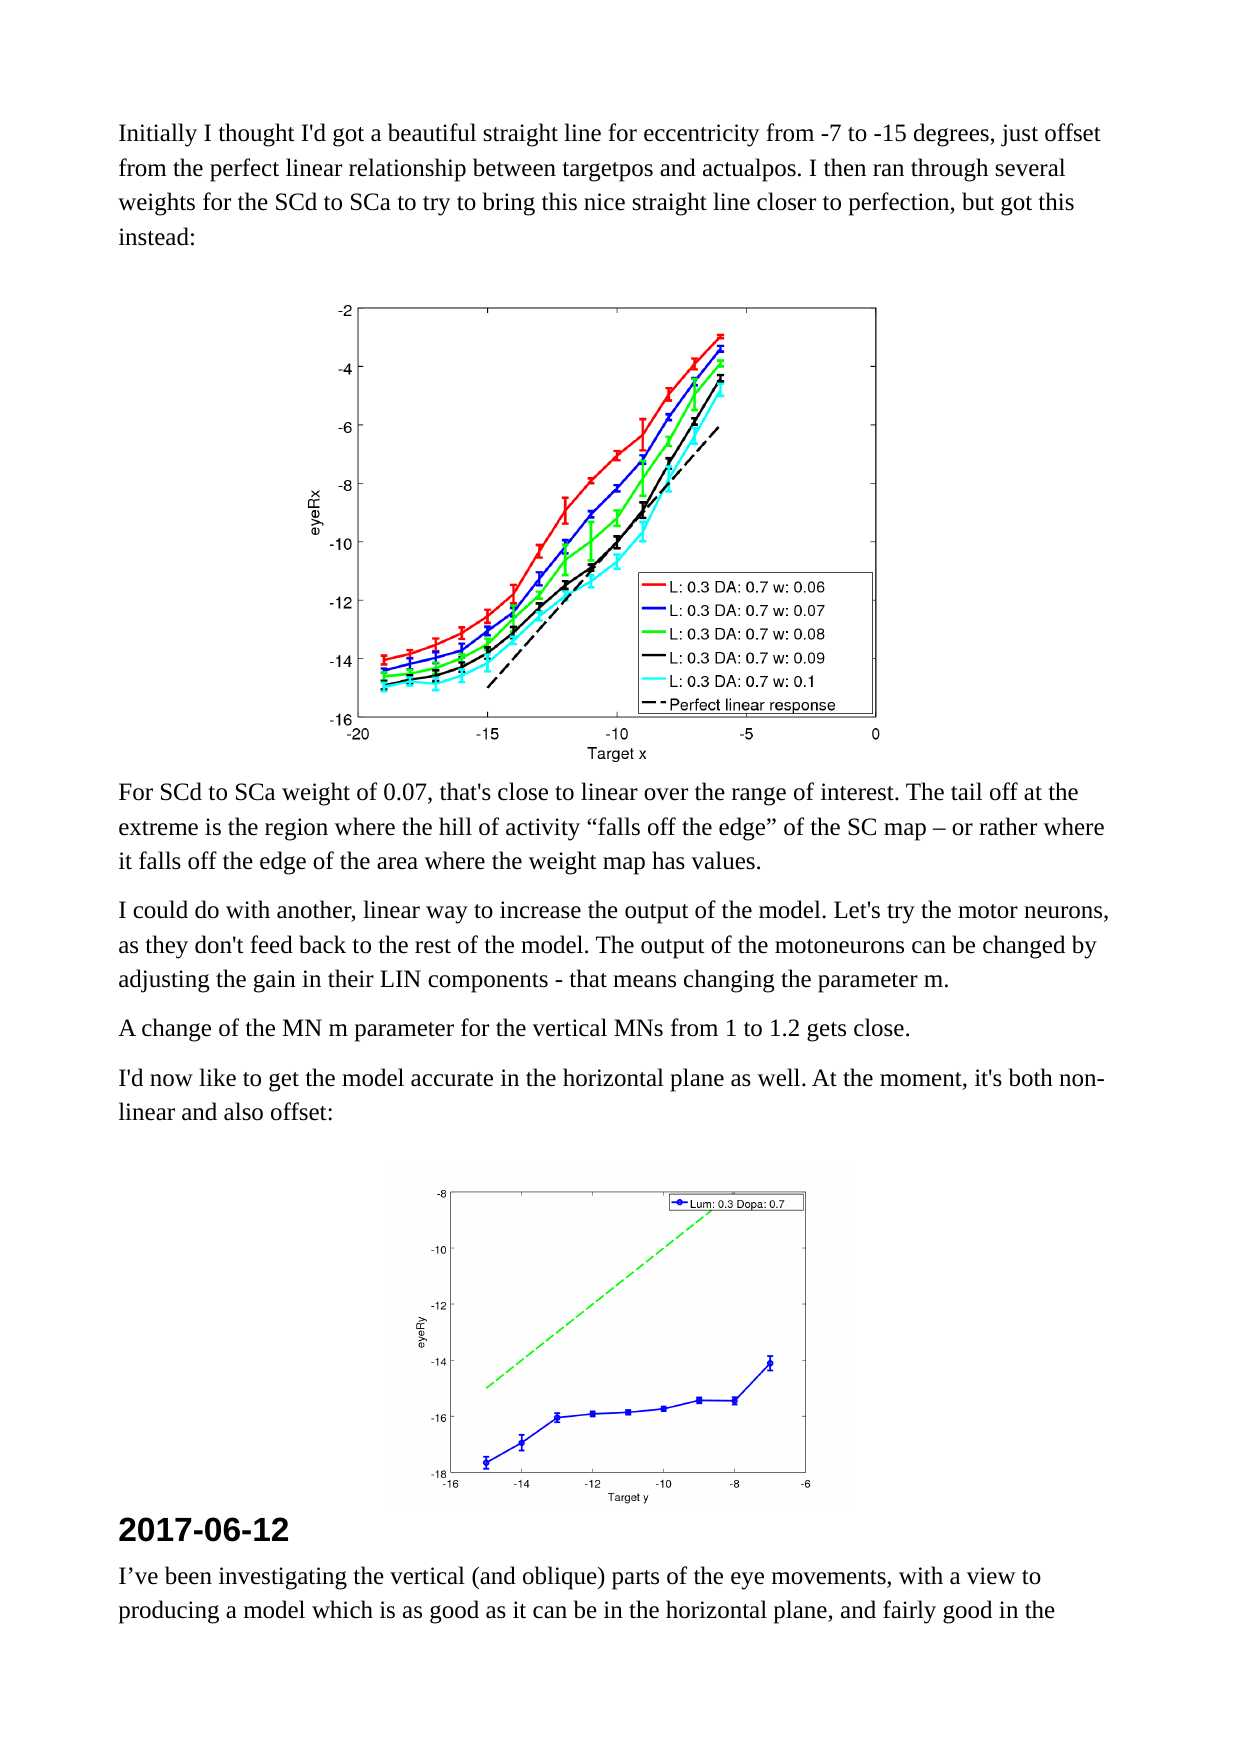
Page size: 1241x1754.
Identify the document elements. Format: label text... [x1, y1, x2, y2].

text Initially I thought I'd got a beautiful straight line for eccentricity from -7 to -15 degrees, just offset from the perfect linear relationship between targetpos and actualpos. I then ran through several weights for the SCd to SCa to try to bring this nice straight line closer to perfection, but got this instead: [118, 118, 1122, 250]
subtitle 2017-06-12 [118, 1167, 1122, 1548]
picture [271, 271, 939, 772]
text For SCd to SCa weight of 0.07, that's close to linear over the range of interest. The tail off at the extreme is the region where the hill of activity “falls off the edge” of the SC map – or rather where it falls off the edge of the area where the weight map has values. [118, 271, 1122, 875]
text I'd now like to get the model accurate in the horizontal plane as well. At the moment, it's both non-linear and also offset: [118, 1063, 1122, 1126]
text I could do with another, linear way to increase the output of the model. Let's try the motor neurons, as they don't feed back to the rest of the model. The output of the motoneurons can be changed by adjusting the gain in their LIN components - that means changing the parameter m. [118, 896, 1122, 993]
picture [391, 1167, 849, 1510]
text A change of the MN m parameter for the vertical MNs from 1 to 1.2 gets close. [118, 1013, 1122, 1042]
text I’ve been investigating the vertical (and oblique) parts of the eye movements, with a view to producing a model which is as good as it can be in the horizontal plane, and fairly good in the [118, 1561, 1122, 1624]
